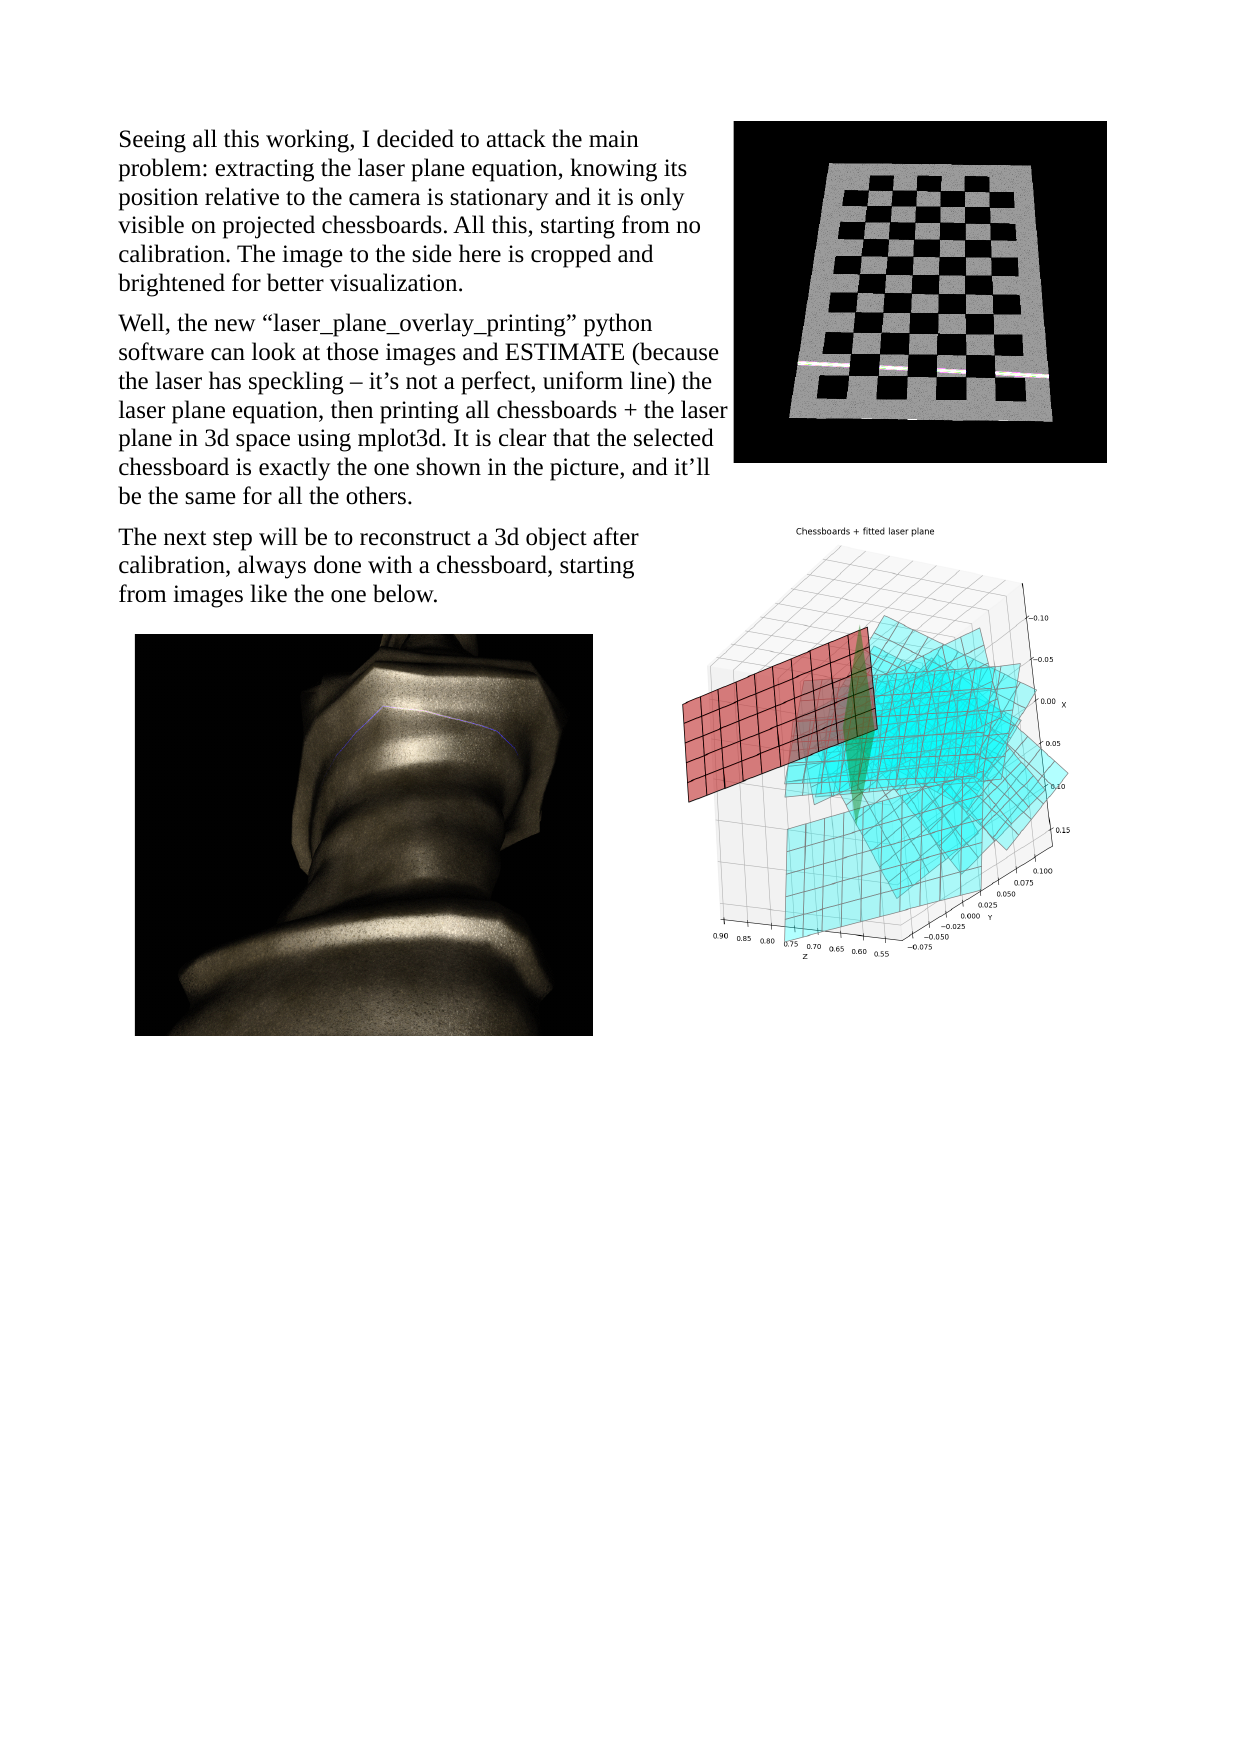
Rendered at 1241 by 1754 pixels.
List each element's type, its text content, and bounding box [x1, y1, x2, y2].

text [986, 522, 1122, 608]
text Well, the new “laser_plane_overlay_printing” python software can look at those images and ESTIMATE (because the laser has speckling – it’s not a perfect, uniform line) the laser plane equation, then printing all chessboards + the laser plane in 3d space using mplot3d. It is clear that the selected chessboard is exactly the one shown in the picture, and it’ll be the same for all the others. [118, 308, 1122, 510]
picture [826, 503, 986, 983]
text The next step will be to reconstruct a 3d object after calibration, always done with a chessboard, starting from images like the one below. [118, 522, 826, 608]
picture [733, 121, 1107, 463]
text Seeing all this working, I decided to attack the main problem: extracting the laser plane equation, knowing its position relative to the camera is stationary and it is only visible on projected chessboards. All this, starting from no calibration. The image to the side here is cropped and brightened for better visualization. [118, 124, 733, 297]
picture [134, 634, 593, 1036]
